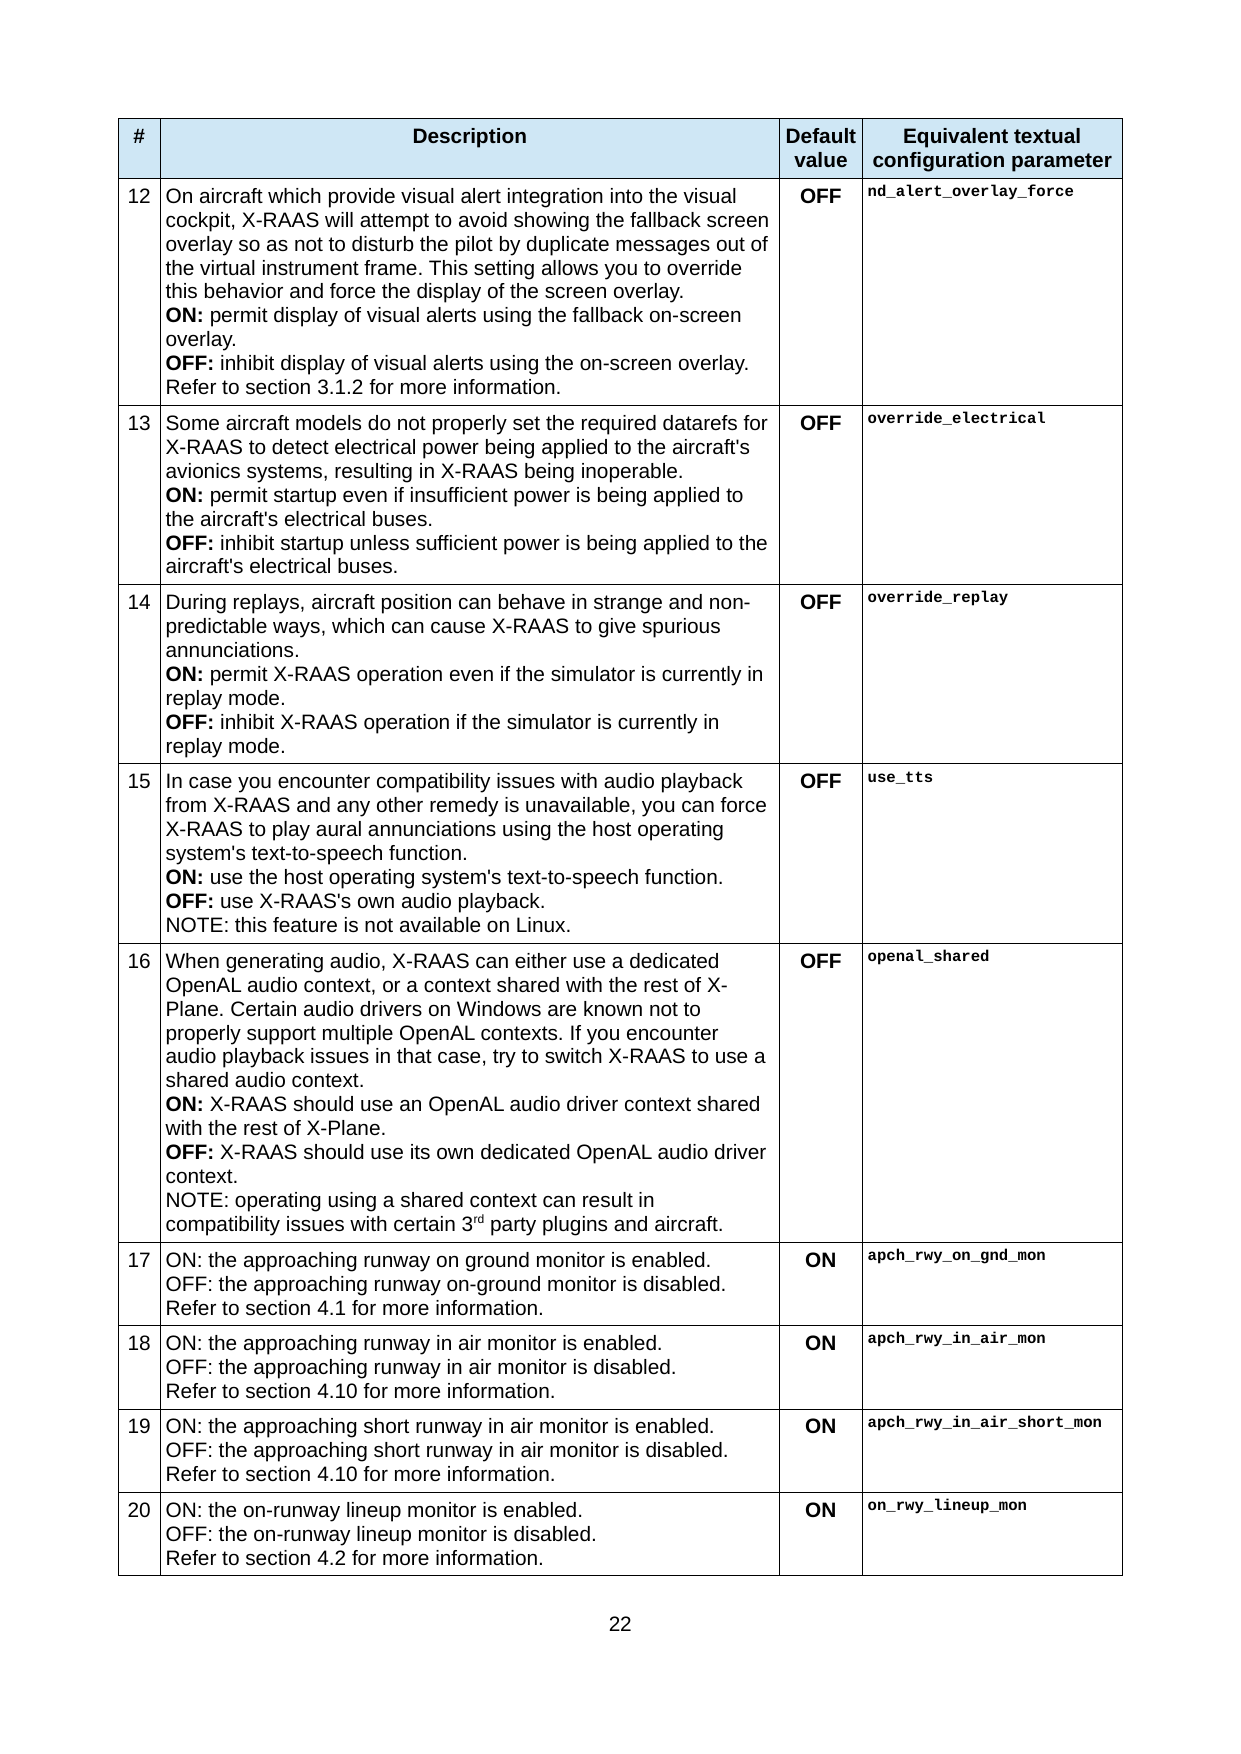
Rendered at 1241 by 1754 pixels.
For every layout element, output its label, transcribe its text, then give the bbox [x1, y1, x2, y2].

table_cell OFF [780, 944, 862, 1242]
table_cell On aircraft which provide visual alert integration into the visual cockpit, X-RAAS will attempt to avoid showing the fallback screen overlay so as not to disturb the pilot by duplicate messages out of the virtual instrument frame. This setting allows you to override this behavior and force the display of the screen overlay. ON: permit display of visual alerts using the fallback on-screen overlay. OFF: inhibit display of visual alerts using the on-screen overlay. Refer to section 3.1.2 for more information. [161, 179, 779, 405]
table_cell OFF [780, 764, 862, 943]
table_cell Some aircraft models do not properly set the required datarefs for X-RAAS to detect electrical power being applied to the aircraft's avionics systems, resulting in X-RAAS being inoperable. ON: permit startup even if insufficient power is being applied to the aircraft's electrical buses. OFF: inhibit startup unless sufficient power is being applied to the aircraft's electrical buses. [161, 406, 779, 584]
table_cell on_rwy_lineup_mon [863, 1493, 1122, 1575]
table_cell ON: the approaching short runway in air monitor is enabled. OFF: the approaching short runway in air monitor is disabled. Refer to section 4.10 for more information. [161, 1410, 779, 1492]
table_cell 16 [119, 944, 160, 1242]
table_cell OFF [780, 406, 862, 584]
table_cell ON [780, 1326, 862, 1408]
table_cell use_tts [863, 764, 1122, 943]
table_cell 15 [119, 764, 160, 943]
table_cell In case you encounter compatibility issues with audio playback from X-RAAS and any other remedy is unavailable, you can force X-RAAS to play aural annunciations using the host operating system's text-to-speech function. ON: use the host operating system's text-to-speech function. OFF: use X-RAAS's own audio playback. NOTE: this feature is not available on Linux. [161, 764, 779, 943]
table_cell 17 [119, 1243, 160, 1325]
table_cell 18 [119, 1326, 160, 1408]
table_cell override_replay [863, 585, 1122, 763]
table_cell ON: the on-runway lineup monitor is enabled. OFF: the on-runway lineup monitor is disabled. Refer to section 4.2 for more information. [161, 1493, 779, 1575]
table_cell ON: the approaching runway on ground monitor is enabled. OFF: the approaching runway on-ground monitor is disabled. Refer to section 4.1 for more information. [161, 1243, 779, 1325]
table_cell apch_rwy_in_air_short_mon [863, 1410, 1122, 1492]
table_cell openal_shared [863, 944, 1122, 1242]
table_cell During replays, aircraft position can behave in strange and non-predictable ways, which can cause X-RAAS to give spurious annunciations. ON: permit X-RAAS operation even if the simulator is currently in replay mode. OFF: inhibit X-RAAS operation if the simulator is currently in replay mode. [161, 585, 779, 763]
table_cell OFF [780, 585, 862, 763]
table_cell OFF [780, 179, 862, 405]
table_header # [119, 119, 160, 178]
table_cell When generating audio, X-RAAS can either use a dedicated OpenAL audio context, or a context shared with the rest of X-Plane. Certain audio drivers on Windows are known not to properly support multiple OpenAL contexts. If you encounter audio playback issues in that case, try to switch X-RAAS to use a shared audio context. ON: X-RAAS should use an OpenAL audio driver context shared with the rest of X-Plane. OFF: X-RAAS should use its own dedicated OpenAL audio driver context. NOTE: operating using a shared context can result in compatibility issues with certain 3rd party plugins and aircraft. [161, 944, 779, 1242]
table_cell ON: the approaching runway in air monitor is enabled. OFF: the approaching runway in air monitor is disabled. Refer to section 4.10 for more information. [161, 1326, 779, 1408]
table_cell 13 [119, 406, 160, 584]
table_cell nd_alert_overlay_force [863, 179, 1122, 405]
table_cell 14 [119, 585, 160, 763]
table_cell override_electrical [863, 406, 1122, 584]
table_cell ON [780, 1243, 862, 1325]
table_cell ON [780, 1410, 862, 1492]
table_cell apch_rwy_in_air_mon [863, 1326, 1122, 1408]
table_cell 19 [119, 1410, 160, 1492]
table_header Default value [780, 119, 862, 178]
table_cell apch_rwy_on_gnd_mon [863, 1243, 1122, 1325]
table_header Description [161, 119, 779, 178]
table_header Equivalent textual configuration parameter [863, 119, 1122, 178]
table_cell 20 [119, 1493, 160, 1575]
table_cell ON [780, 1493, 862, 1575]
table_cell 12 [119, 179, 160, 405]
